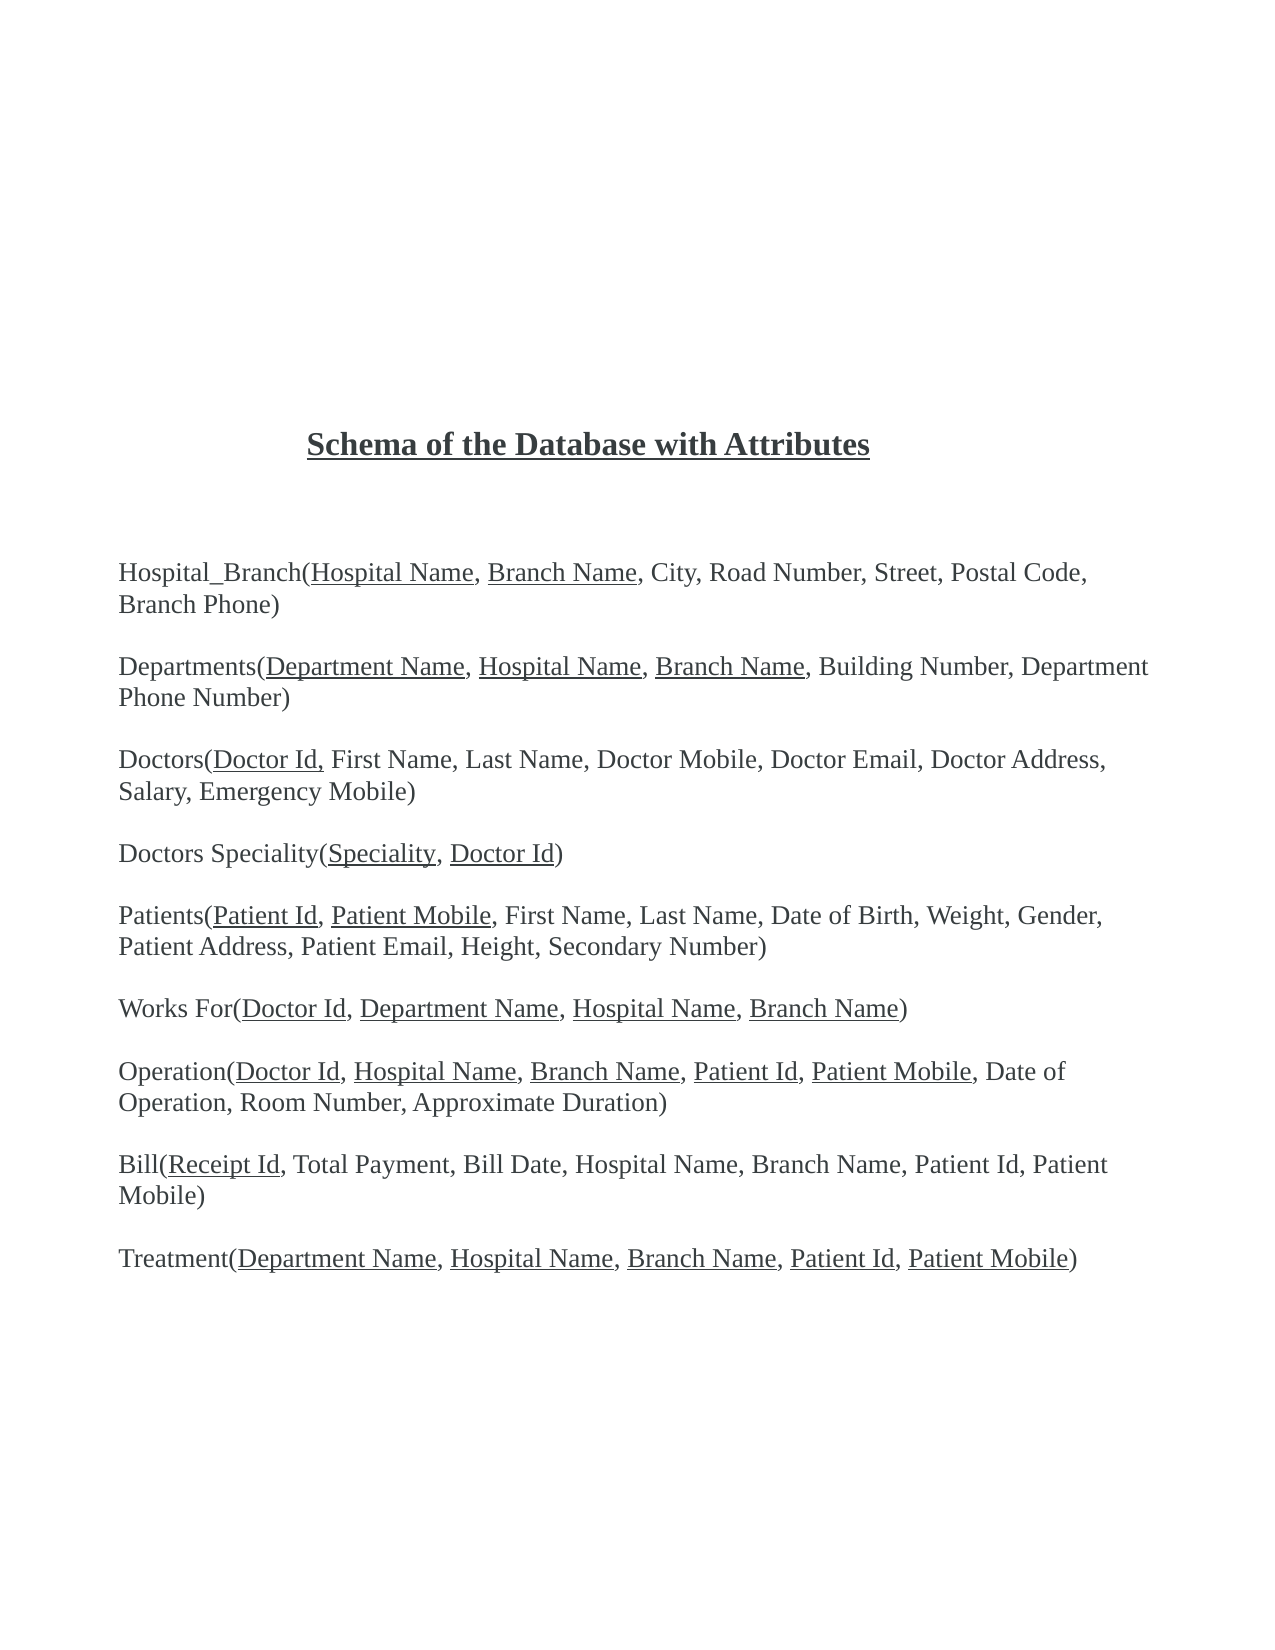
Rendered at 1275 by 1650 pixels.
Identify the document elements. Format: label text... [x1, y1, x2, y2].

text Hospital_Branch(Hospital Name, Branch Name, City, Road Number, Street, Postal Code, Branch Phone) [118, 557, 1155, 619]
text Departments(Department Name, Hospital Name, Branch Name, Building Number, Department Phone Number) [118, 650, 1155, 712]
text Schema of the Database with Attributes [118, 425, 1155, 463]
text Doctors(Doctor Id, First Name, Last Name, Doctor Mobile, Doctor Email, Doctor Address, Salary, Emergency Mobile) [118, 743, 1155, 806]
text Treatment(Department Name, Hospital Name, Branch Name, Patient Id, Patient Mobile) [118, 1242, 1155, 1273]
text Operation(Doctor Id, Hospital Name, Branch Name, Patient Id, Patient Mobile, Date of Operation, Room Number, Approximate Duration) [118, 1055, 1155, 1117]
text Works For(Doctor Id, Department Name, Hospital Name, Branch Name) [118, 993, 1155, 1024]
text Bill(Receipt Id, Total Payment, Bill Date, Hospital Name, Branch Name, Patient Id, Patient Mobile) [118, 1148, 1155, 1211]
text Doctors Speciality(Speciality, Doctor Id) [118, 837, 1155, 868]
text Patients(Patient Id, Patient Mobile, First Name, Last Name, Date of Birth, Weight, Gender, Patient Address, Patient Email, Height, Secondary Number) [118, 899, 1155, 961]
